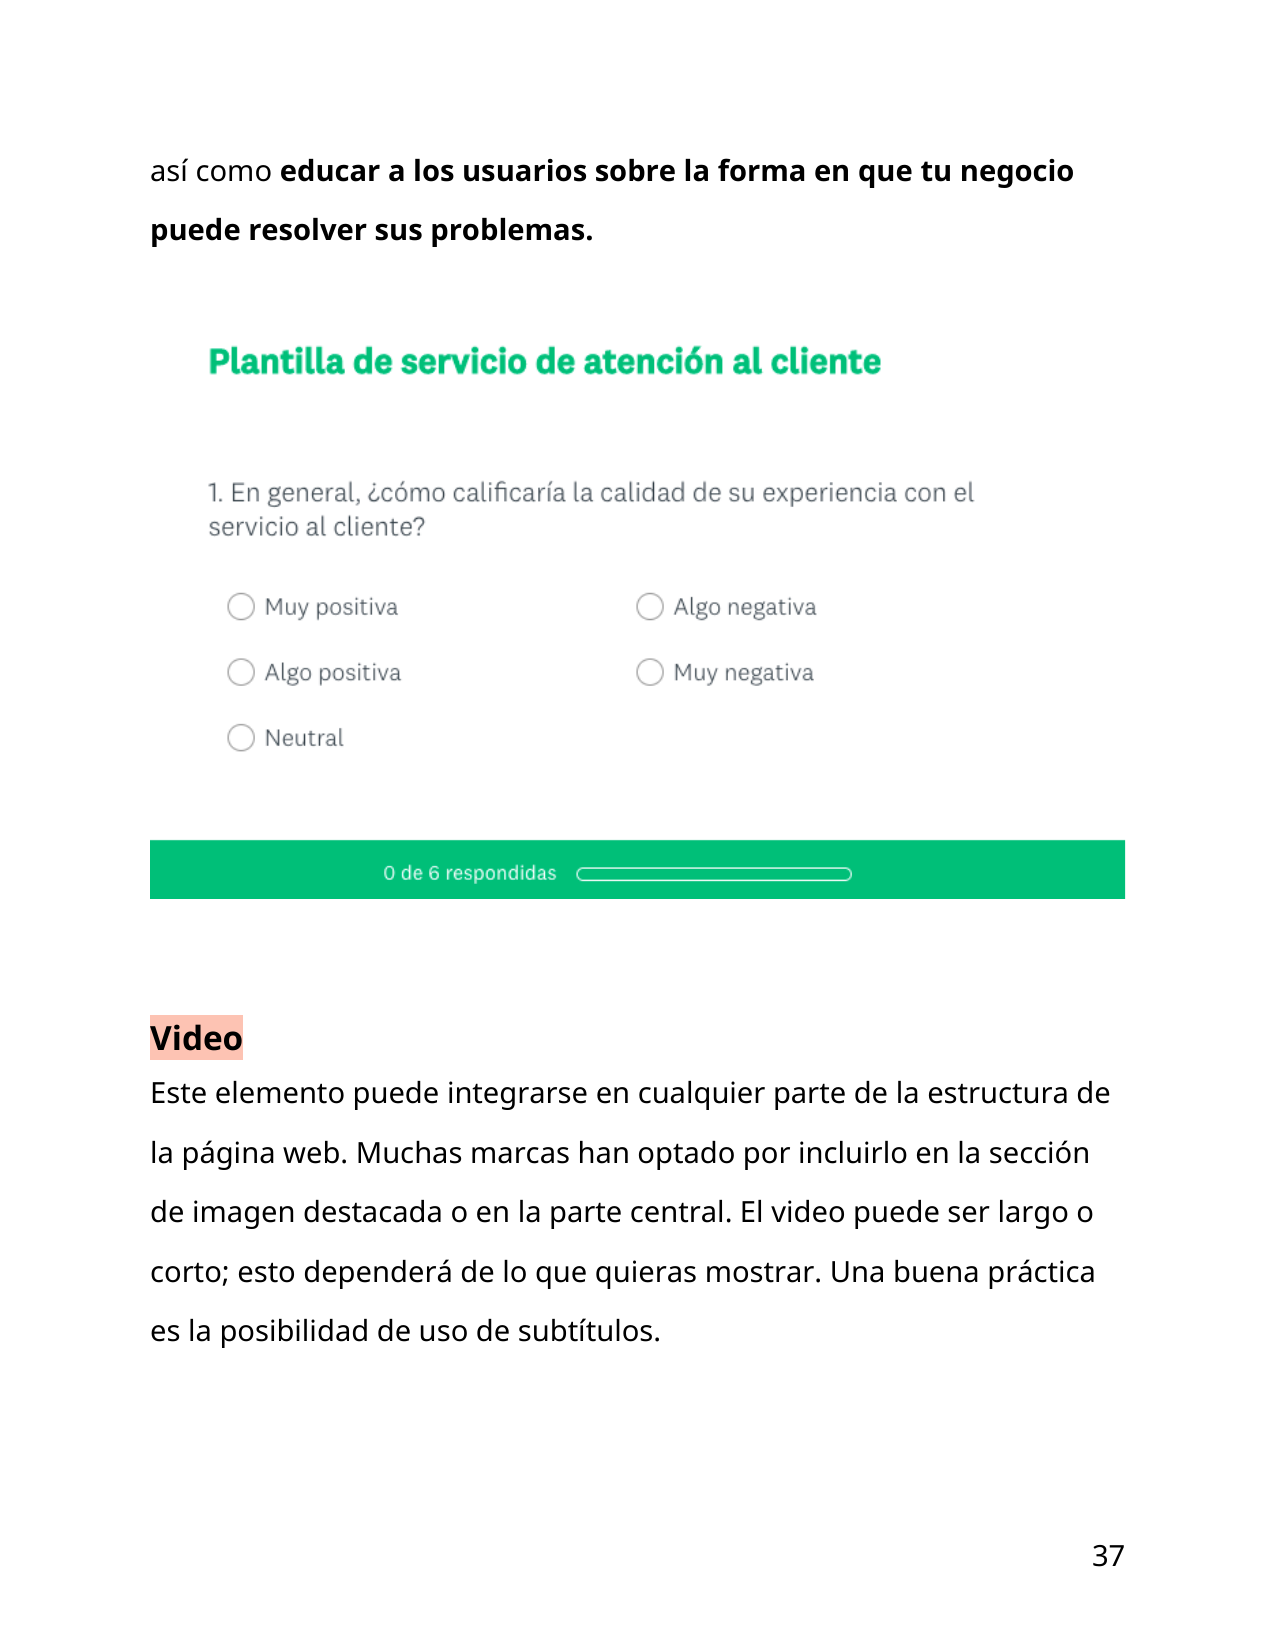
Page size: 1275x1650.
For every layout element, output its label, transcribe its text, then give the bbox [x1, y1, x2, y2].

text así como educar a los usuarios sobre la forma en que tu negocio puede resolver sus problemas. [150, 150, 1125, 249]
text Este elemento puede integrarse en cualquier parte de la estructura de la página web. Muchas marcas han optado por incluirlo en la sección de imagen destacada o en la parte central. El video puede ser largo o corto; esto dependerá de lo que quieras mostrar. Una buena práctica es la posibilidad de uso de subtítulos. [150, 1073, 1125, 1350]
picture [150, 268, 1125, 899]
subtitle Video [243, 1015, 1125, 1060]
